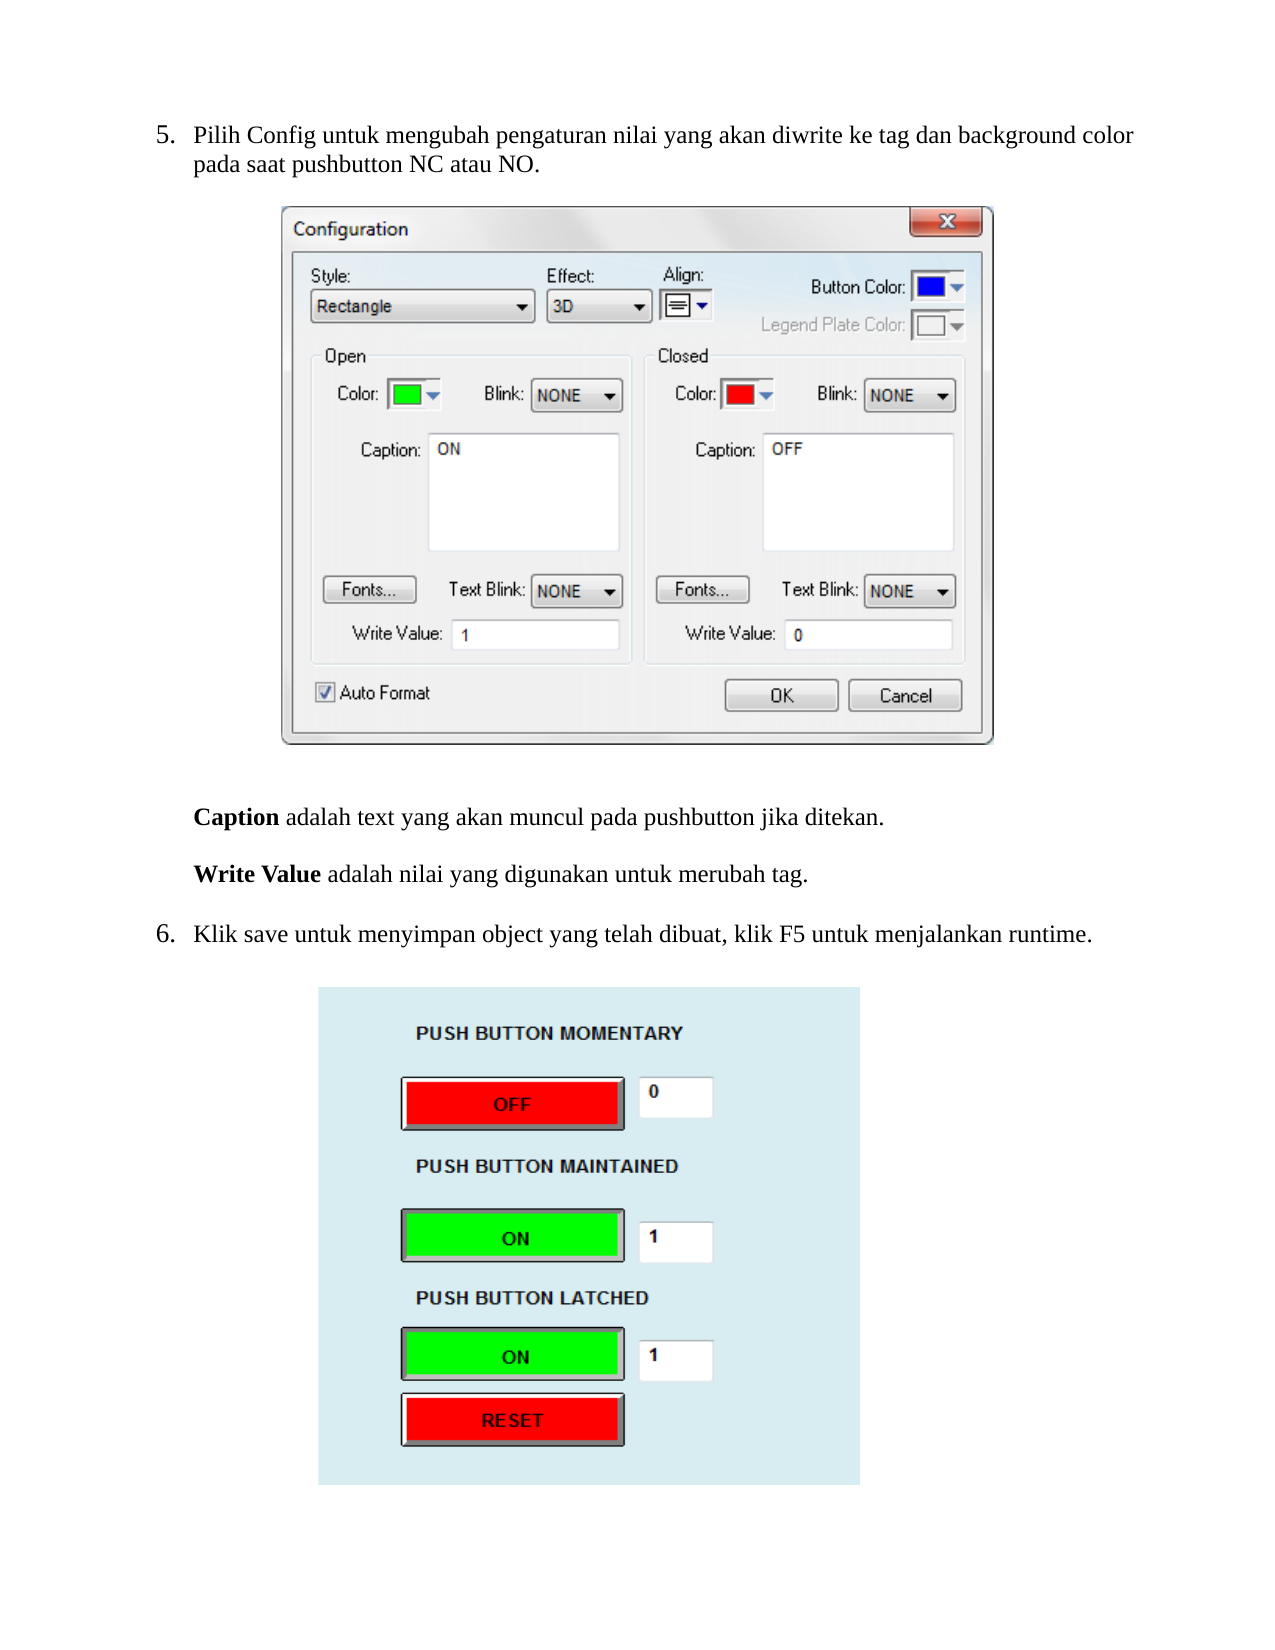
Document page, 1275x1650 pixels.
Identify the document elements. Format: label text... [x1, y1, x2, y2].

list Pilih Config untuk mengubah pengaturan nilai yang akan diwrite ke tag dan background color pada saat pushbutton NC atau NO. [156, 118, 1157, 178]
list Caption adalah text yang akan muncul pada pushbutton jika ditekan. [156, 802, 1157, 831]
list Write Value adalah nilai yang digunakan untuk merubah tag. [156, 859, 1157, 888]
list Klik save untuk menyimpan object yang telah dibuat, klik F5 untuk menjalankan runtime. [156, 917, 1157, 948]
picture [281, 206, 994, 745]
picture [318, 987, 861, 1485]
